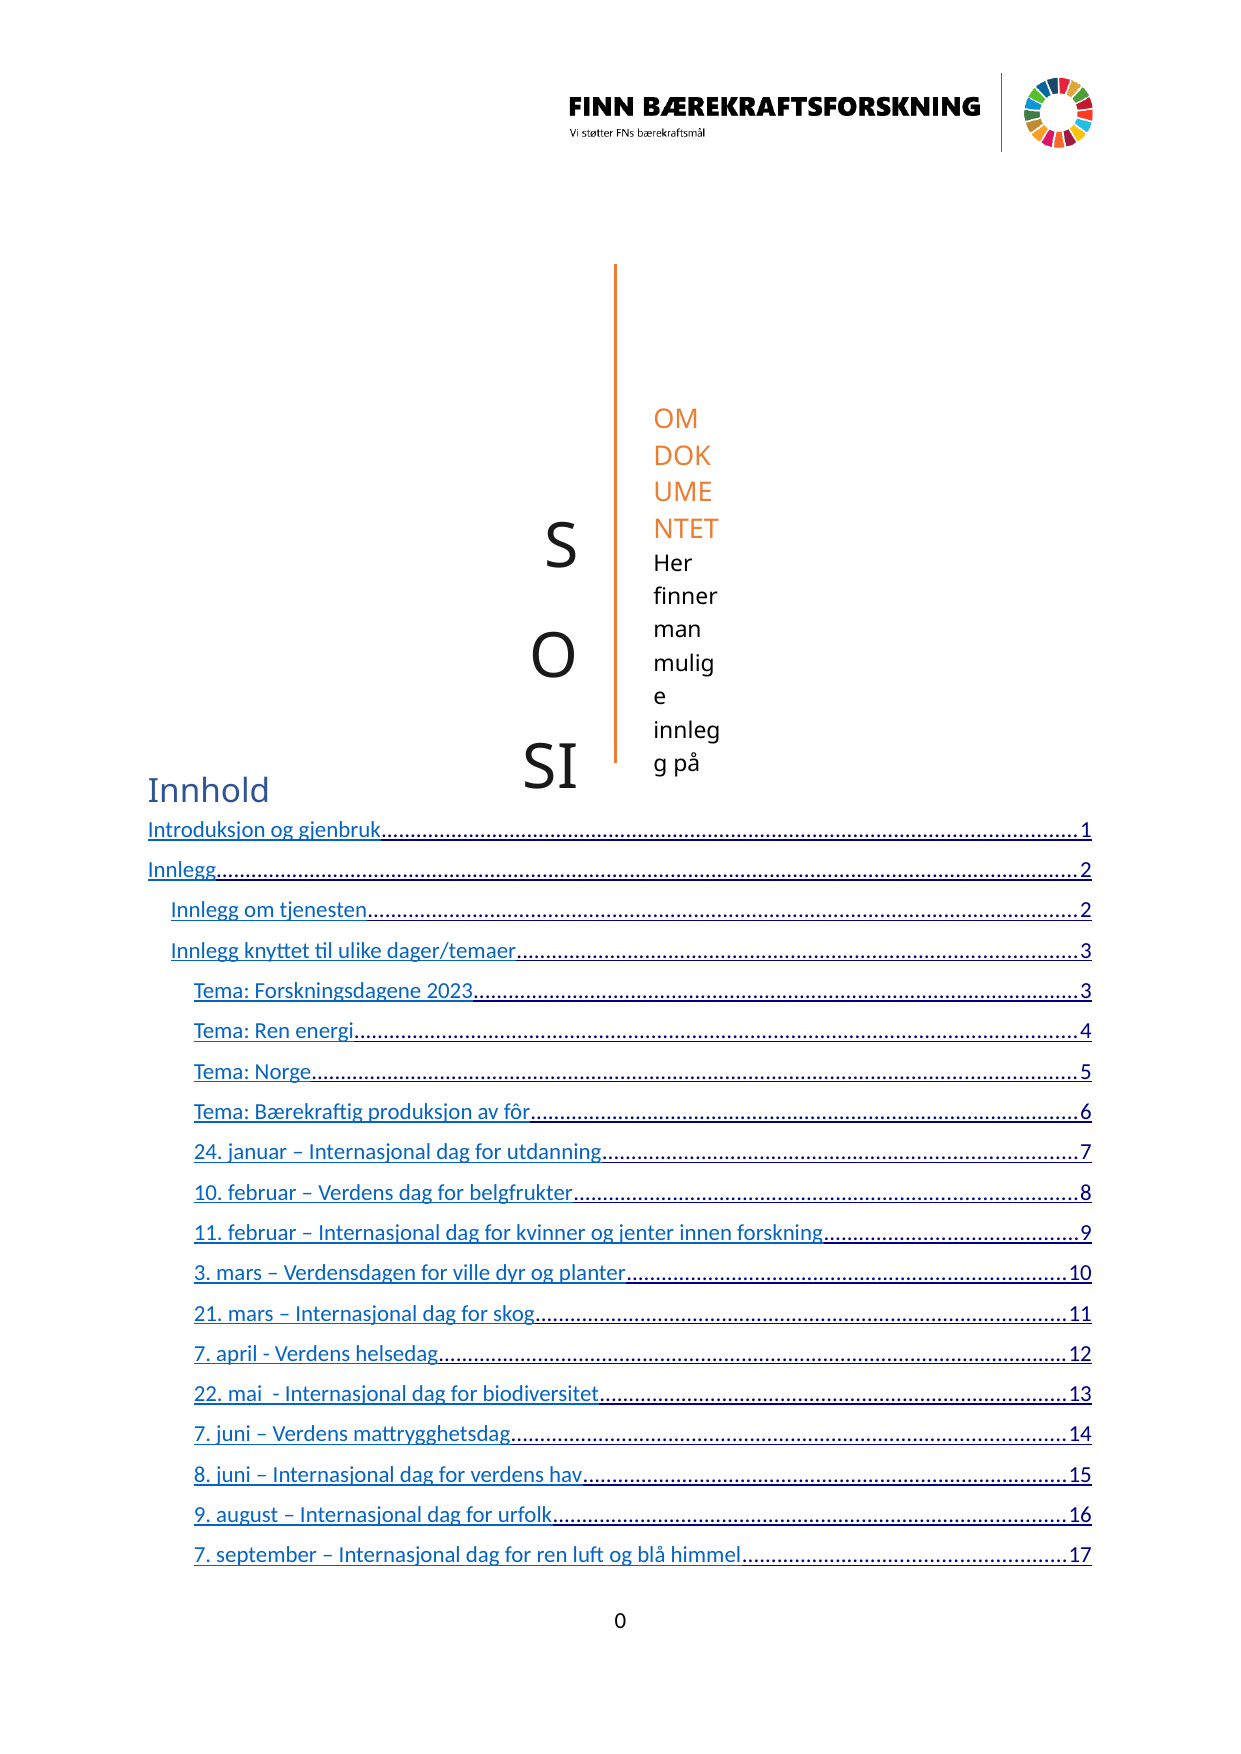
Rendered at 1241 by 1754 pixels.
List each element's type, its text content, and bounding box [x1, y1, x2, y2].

text Innlegg knyttet til ulike dager/temaer 3 [171, 936, 1093, 964]
table_header Om Dokumentet Her finner man mulige innlegg på sosiale medier for å spre ordet om baerekraftsforskning.no, samt interessante temaer og dager i året. Redaksjon, Finn Bærekraftsforskning September 2023 [617, 264, 761, 763]
text Introduksjon og gjenbruk 1 [148, 815, 1093, 843]
text Innlegg om tjenesten 2 [171, 896, 1093, 923]
text 22. mai - Internasjonal dag for biodiversitet 13 [193, 1379, 1093, 1407]
text Tema: Forskningsdagene 2023 3 [193, 976, 1093, 1004]
text Tema: Norge 5 [193, 1057, 1093, 1085]
subtitle Innhold [148, 242, 1093, 812]
text Tema: Bærekraftig produksjon av fôr 6 [193, 1097, 1093, 1125]
text 9. august – Internasjonal dag for urfolk 16 [193, 1500, 1093, 1528]
text 11. februar – Internasjonal dag for kvinner og jenter innen forskning 9 [193, 1218, 1093, 1246]
text 10. februar – Verdens dag for belgfrukter 8 [193, 1178, 1093, 1206]
text 24. januar – Internasjonal dag for utdanning 7 [193, 1137, 1093, 1165]
text Innlegg 2 [148, 855, 1093, 883]
table_header Sosiale medieR [480, 264, 614, 763]
text 7. september – Internasjonal dag for ren luft og blå himmel 17 [193, 1541, 1093, 1568]
text 7. juni – Verdens mattrygghetsdag 14 [193, 1419, 1093, 1448]
text Tema: Ren energi 4 [193, 1016, 1093, 1044]
text 21. mars – Internasjonal dag for skog 11 [193, 1299, 1093, 1327]
text 8. juni – Internasjonal dag for verdens hav 15 [193, 1460, 1093, 1488]
text 3. mars – Verdensdagen for ville dyr og planter 10 [193, 1258, 1093, 1286]
text 7. april - Verdens helsedag 12 [193, 1339, 1093, 1367]
